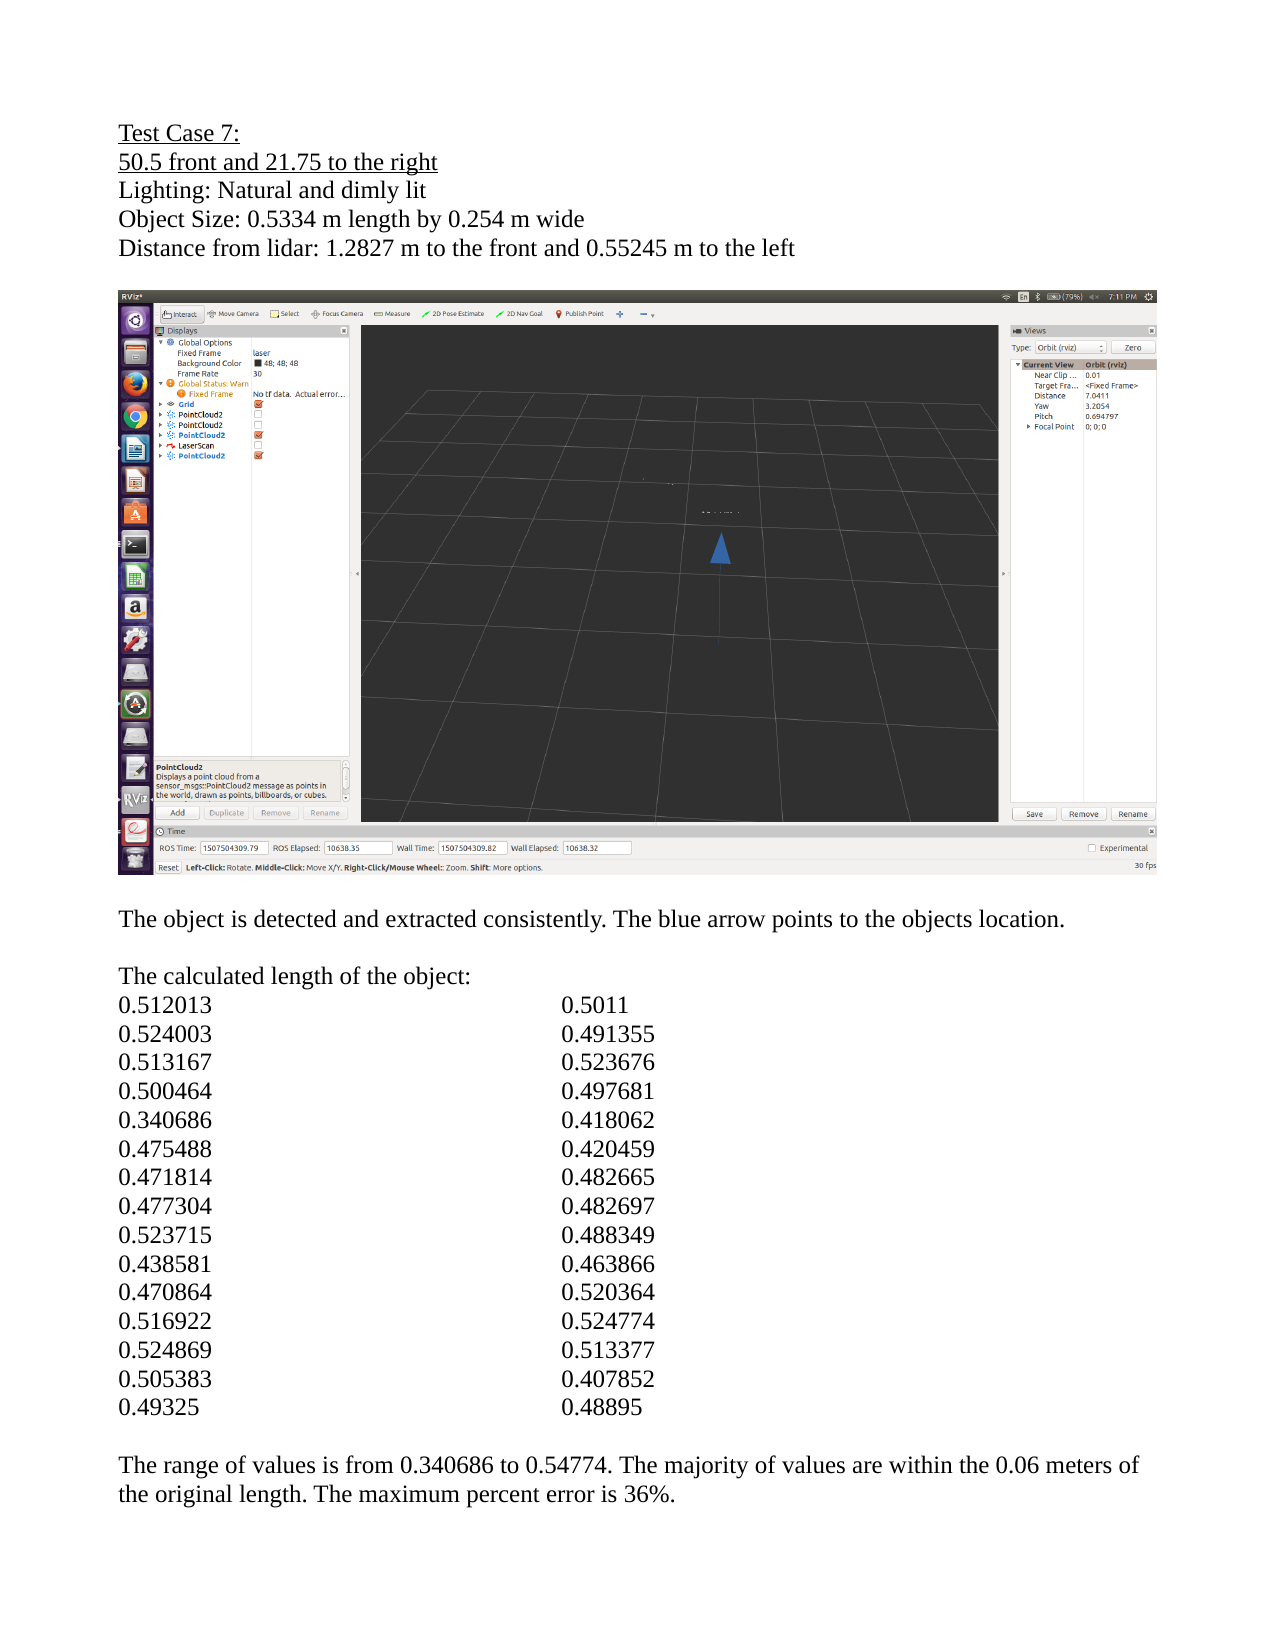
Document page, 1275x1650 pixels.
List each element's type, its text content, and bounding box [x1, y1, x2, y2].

text 50.5 front and 21.75 to the right [118, 147, 1157, 176]
text Object Size: 0.5334 m length by 0.254 m wide [118, 204, 1157, 233]
text 0.470864 0.520364 [118, 1277, 1157, 1306]
text 0.438581 0.463866 [118, 1249, 1157, 1277]
text 0.523715 0.488349 [118, 1220, 1157, 1249]
text 0.513167 0.523676 [118, 1047, 1157, 1076]
text The range of values is from 0.340686 to 0.54774. The majority of values are within the 0.06 meters of the original length. The maximum percent error is 36%. [118, 1450, 1157, 1507]
text Test Case 7: [118, 118, 1157, 147]
text The object is detected and extracted consistently. The blue arrow points to the objects location. [118, 904, 1157, 932]
text 0.505383 0.407852 [118, 1364, 1157, 1392]
text 0.475488 0.420459 [118, 1134, 1157, 1162]
text The calculated length of the object: [118, 961, 1157, 990]
text 0.516922 0.524774 [118, 1306, 1157, 1335]
text 0.512013 0.5011 [118, 990, 1157, 1019]
text 0.340686 0.418062 [118, 1105, 1157, 1134]
text Distance from lidar: 1.2827 m to the front and 0.55245 m to the left [118, 233, 1157, 262]
text 0.524869 0.513377 [118, 1335, 1157, 1364]
text 0.471814 0.482665 [118, 1162, 1157, 1191]
text 0.500464 0.497681 [118, 1076, 1157, 1105]
text 0.49325 0.48895 [118, 1392, 1157, 1421]
text Lighting: Natural and dimly lit [118, 176, 1157, 204]
text 0.524003 0.491355 [118, 1019, 1157, 1047]
picture [118, 290, 1157, 875]
text 0.477304 0.482697 [118, 1191, 1157, 1220]
